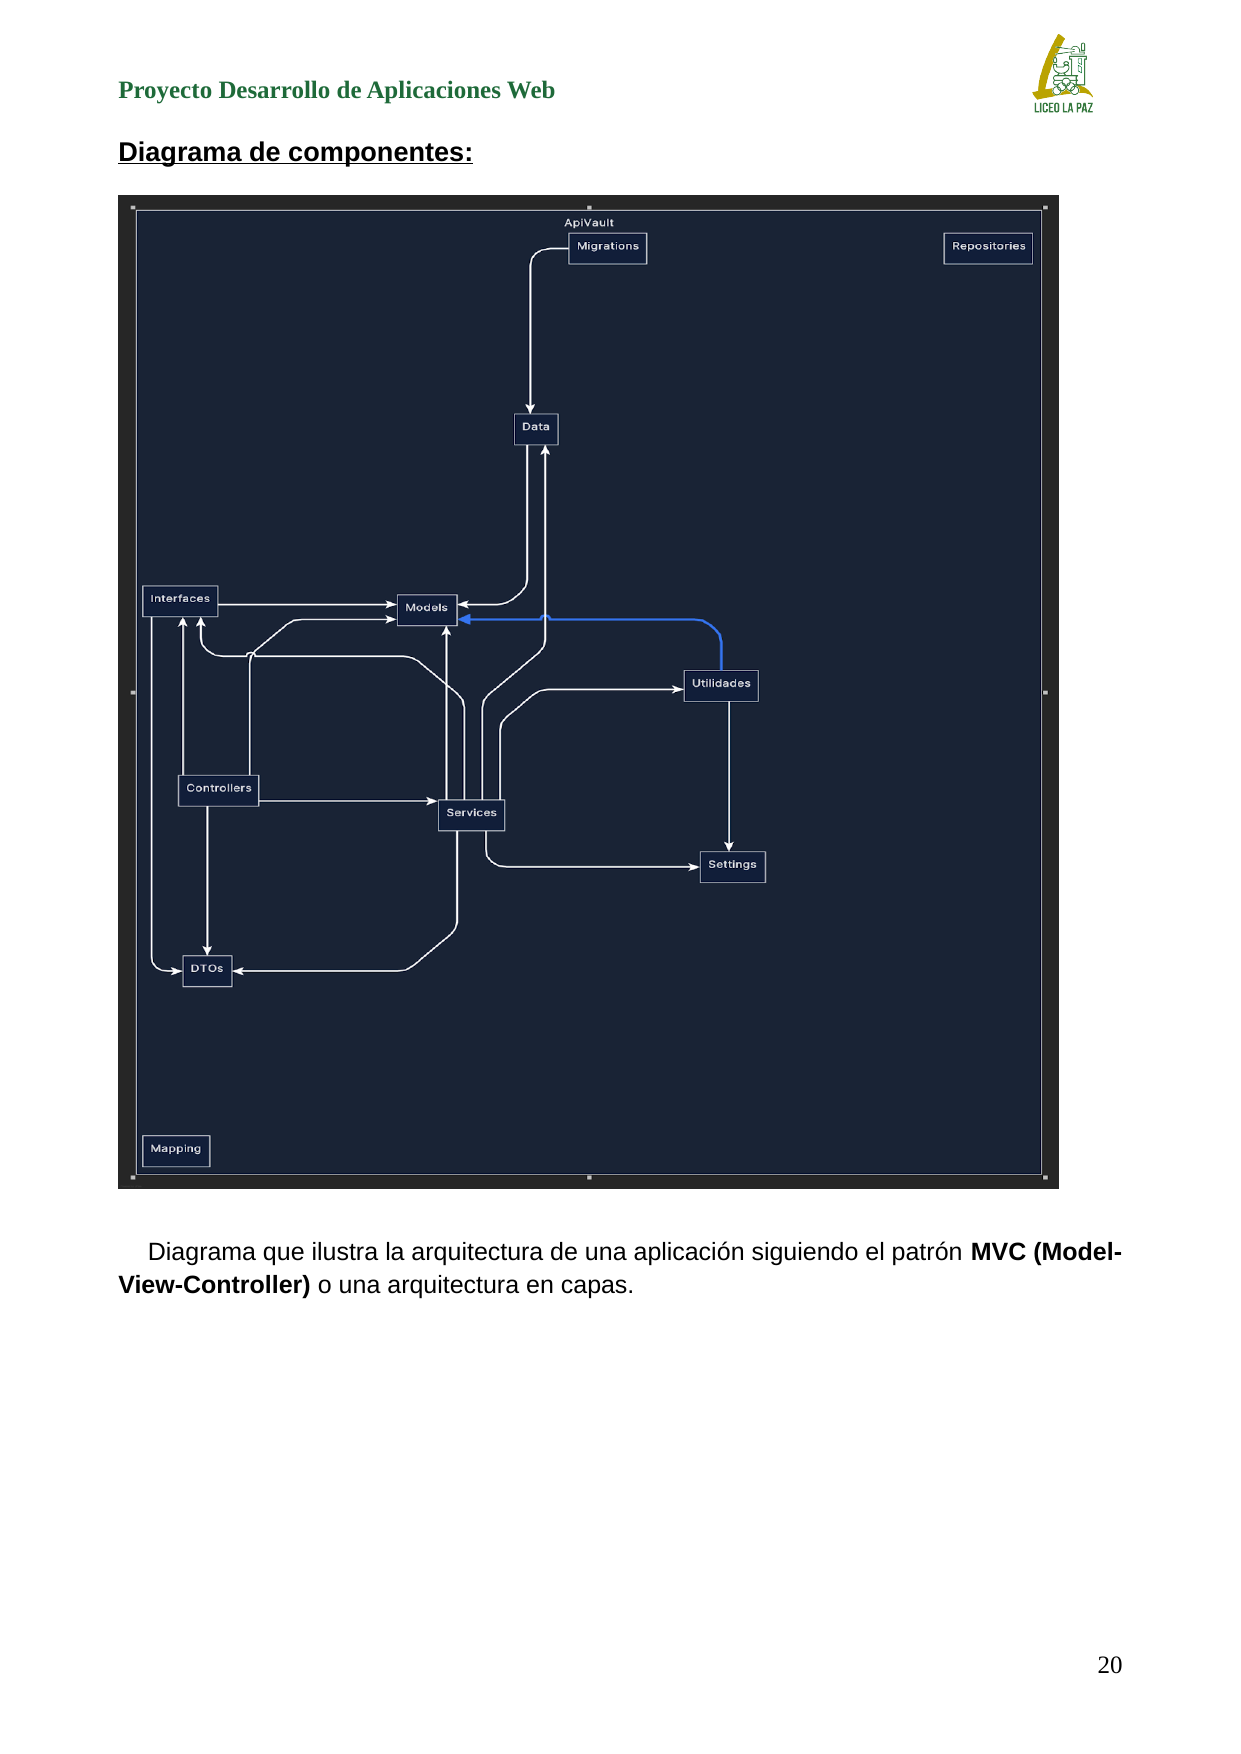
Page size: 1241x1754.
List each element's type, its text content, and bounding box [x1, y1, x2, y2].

picture [118, 195, 1059, 1189]
picture [1025, 26, 1100, 121]
text Diagrama que ilustra la arquitectura de una aplicación siguiendo el patrón MVC (Model-View-Controller) o una arquitectura en capas. [118, 1237, 1122, 1298]
subtitle Diagrama de componentes: [118, 136, 1122, 167]
